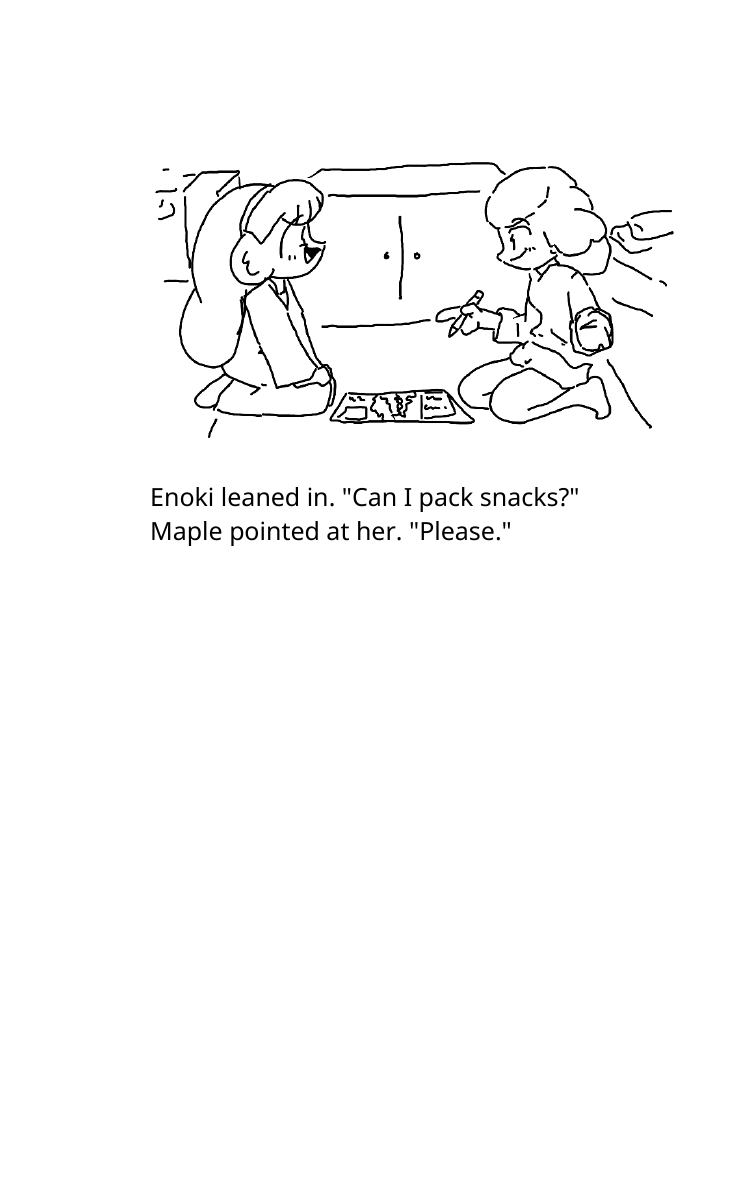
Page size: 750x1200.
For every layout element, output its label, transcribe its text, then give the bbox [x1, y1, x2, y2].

text Maple pointed at her. "Please." [112, 513, 637, 547]
picture [150, 150, 675, 446]
text Enoki leaned in. "Can I pack snacks?" [112, 479, 637, 513]
